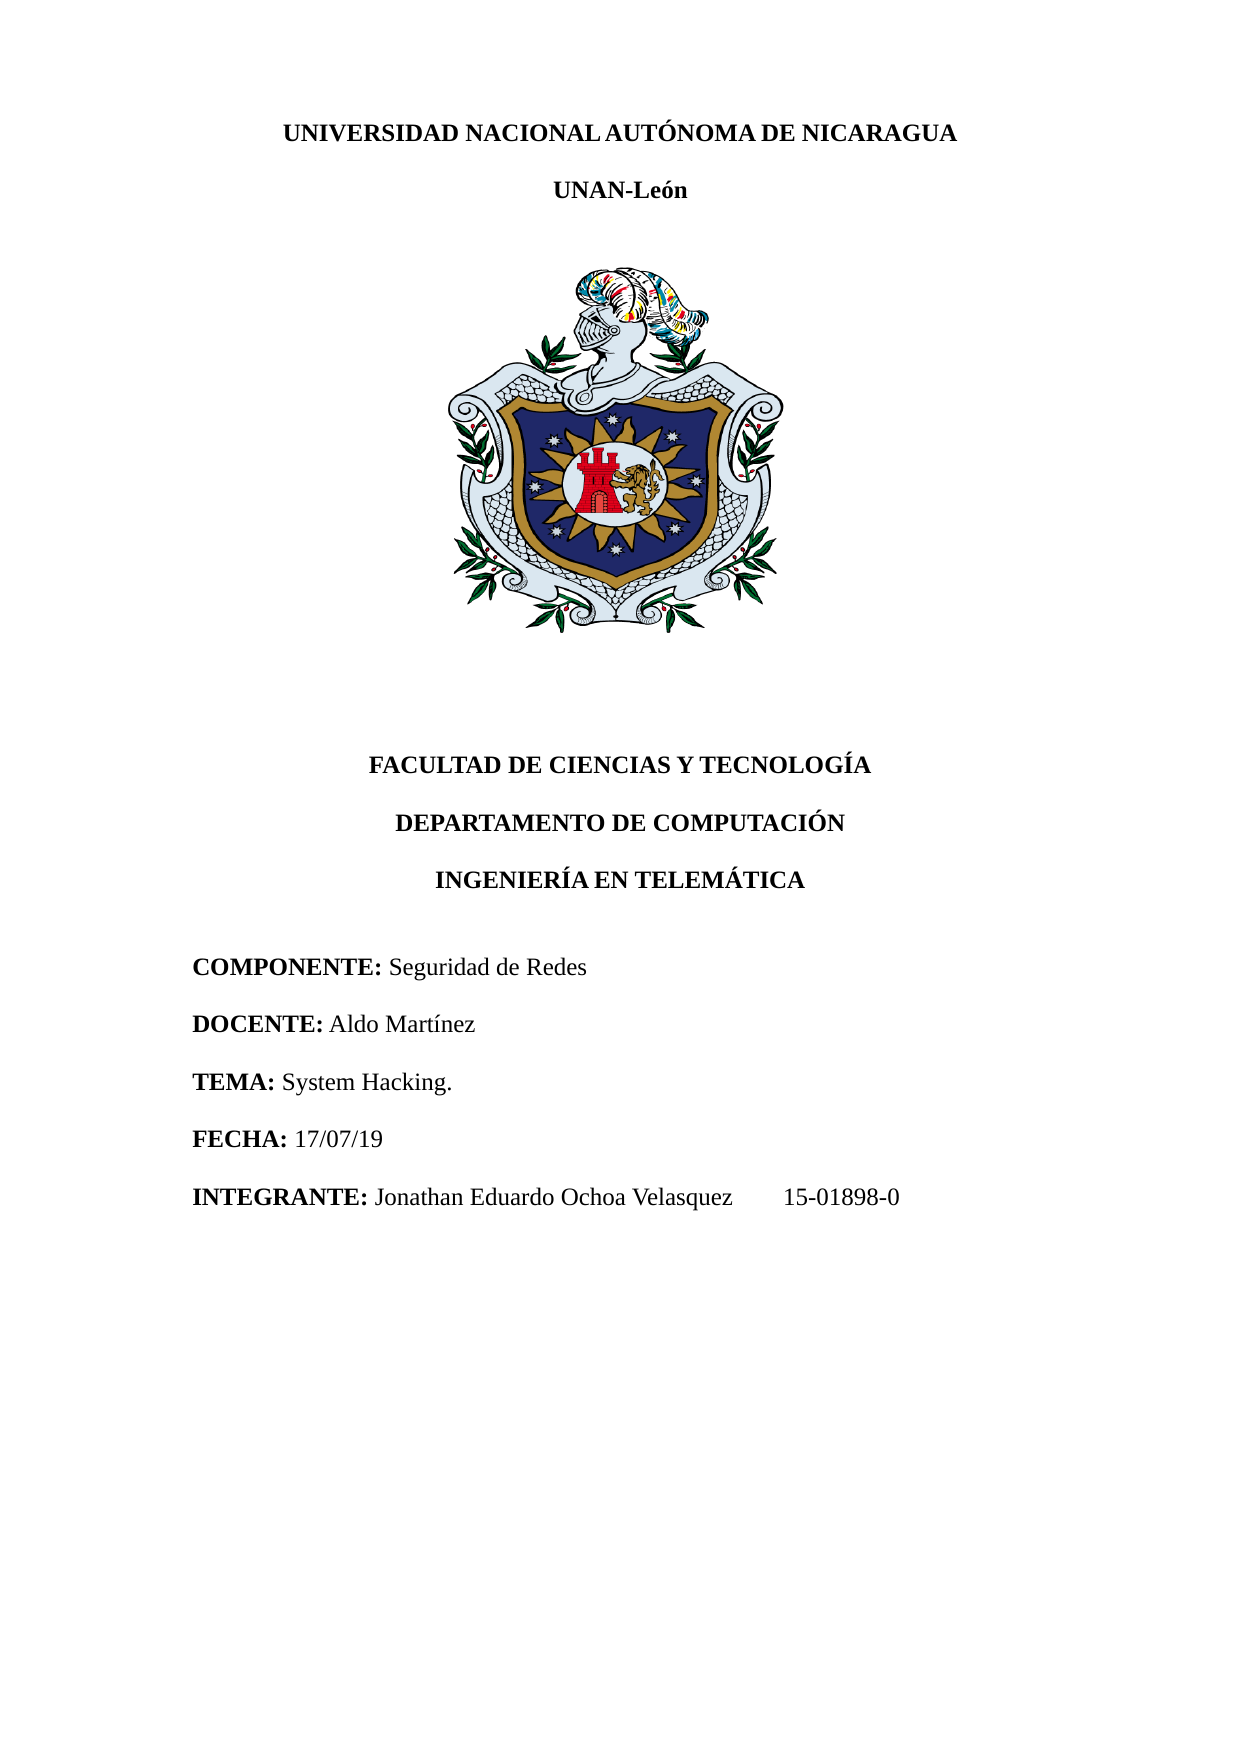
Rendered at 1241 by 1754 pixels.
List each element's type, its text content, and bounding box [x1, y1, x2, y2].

text FECHA: 17/07/19 [118, 1124, 1122, 1153]
text INGENIERÍA EN TELEMÁTICA [118, 866, 1122, 894]
picture [412, 233, 828, 666]
text TEMA: System Hacking. [118, 1067, 1122, 1096]
text UNAN-León [118, 176, 1122, 204]
text DOCENTE: Aldo Martínez [118, 1009, 1122, 1038]
text INTEGRANTE: Jonathan Eduardo Ochoa Velasquez 15-01898-0 [118, 1182, 1122, 1211]
text COMPONENTE: Seguridad de Redes [118, 952, 1122, 981]
text FACULTAD DE CIENCIAS Y TECNOLOGÍA [118, 751, 1122, 779]
text DEPARTAMENTO DE COMPUTACIÓN [118, 808, 1122, 837]
text UNIVERSIDAD NACIONAL AUTÓNOMA DE NICARAGUA [118, 118, 1122, 147]
